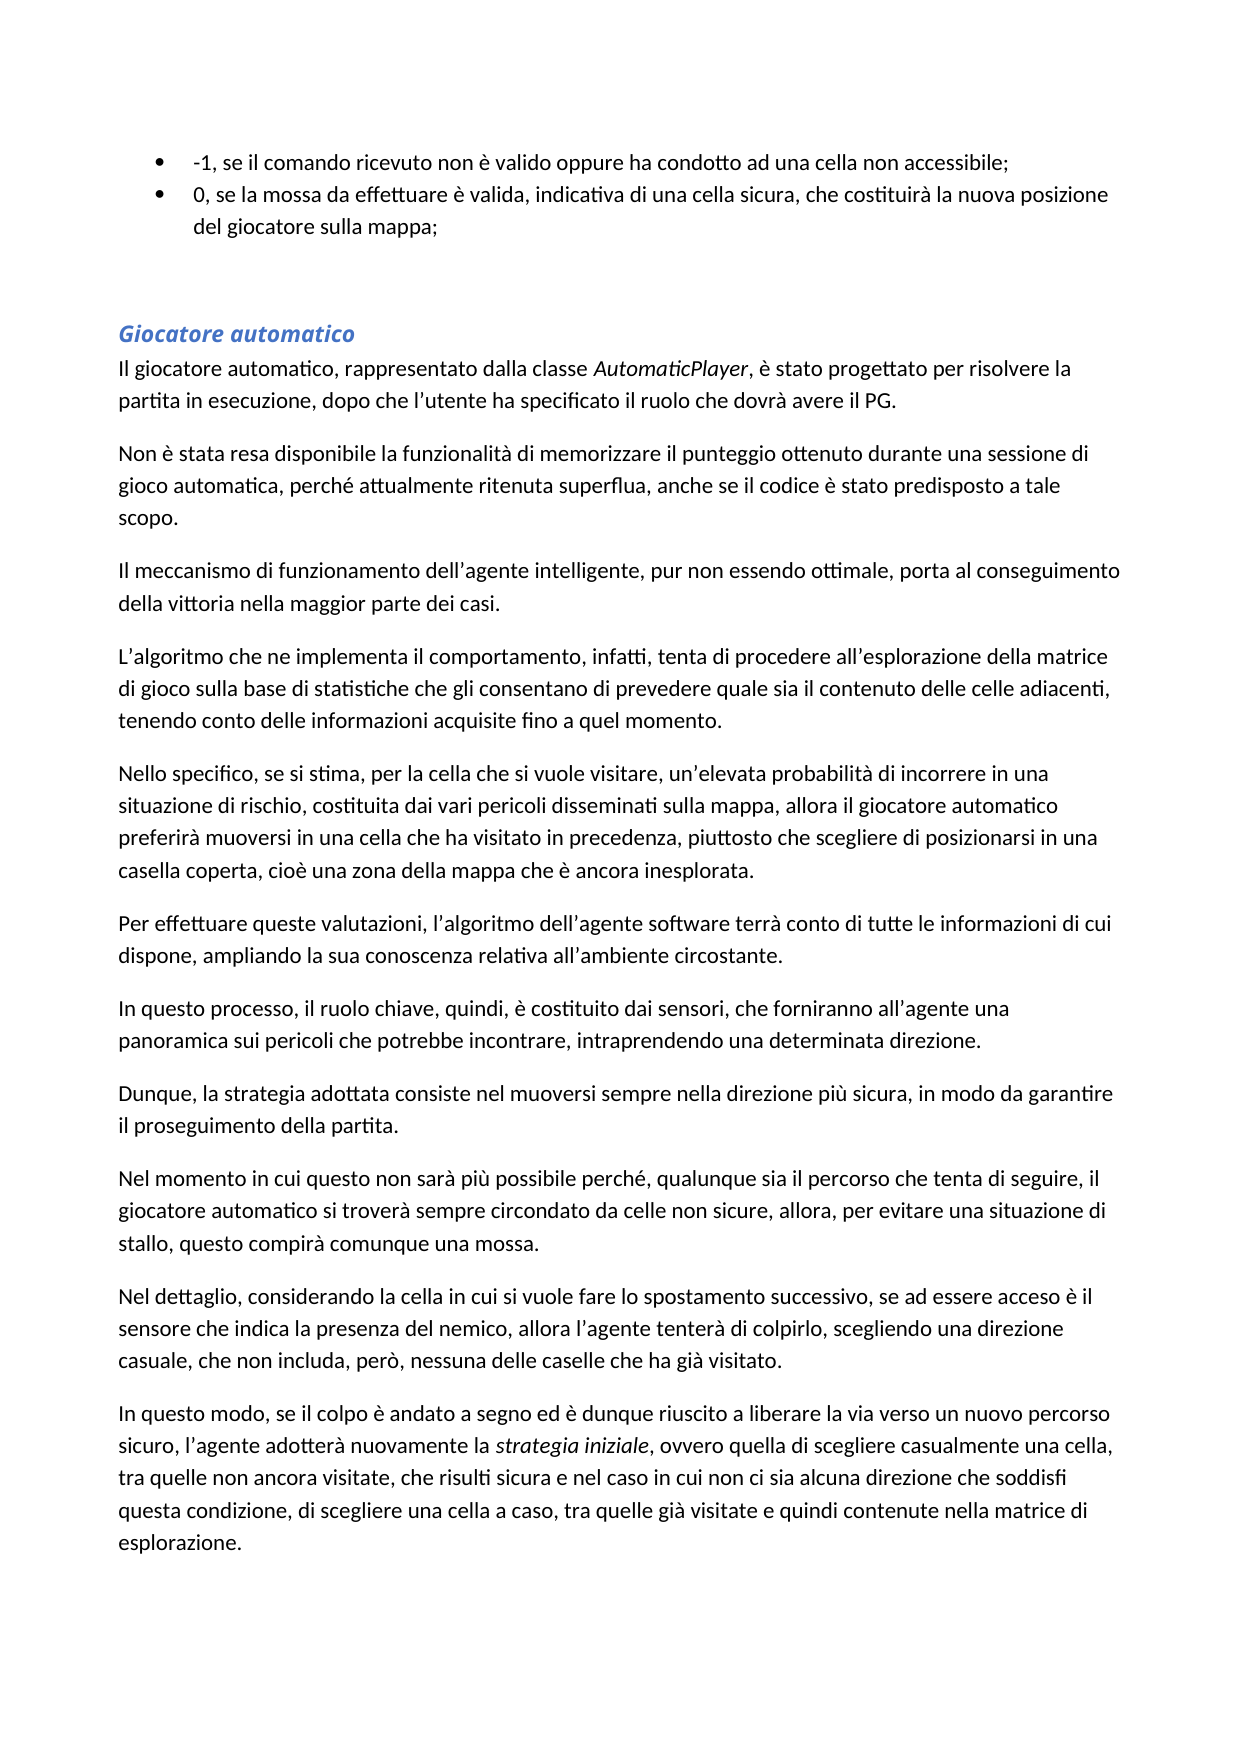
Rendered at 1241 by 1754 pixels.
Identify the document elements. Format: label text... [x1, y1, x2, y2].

text Il meccanismo di funzionamento dell’agente intelligente, pur non essendo ottimale, porta al conseguimento della vittoria nella maggior parte dei casi. [118, 557, 1122, 617]
text Dunque, la strategia adottata consiste nel muoversi sempre nella direzione più sicura, in modo da garantire il proseguimento della partita. [118, 1079, 1122, 1139]
text Nel momento in cui questo non sarà più possibile perché, qualunque sia il percorso che tenta di seguire, il giocatore automatico si troverà sempre circondato da celle non sicure, allora, per evitare una situazione di stallo, questo compirà comunque una mossa. [118, 1164, 1122, 1257]
text Nello specifico, se si stima, per la cella che si vuole visitare, un’elevata probabilità di incorrere in una situazione di rischio, costituita dai vari pericoli disseminati sulla mappa, allora il giocatore automatico preferirà muoversi in una cella che ha visitato in precedenza, piuttosto che scegliere di posizionarsi in una casella coperta, cioè una zona della mappa che è ancora inesplorata. [118, 759, 1122, 884]
list 0, se la mossa da effettuare è valida, indicativa di una cella sicura, che costituirà la nuova posizione del giocatore sulla mappa; [156, 180, 1122, 240]
text Il giocatore automatico, rappresentato dalla classe AutomaticPlayer, è stato progettato per risolvere la partita in esecuzione, dopo che l’utente ha specificato il ruolo che dovrà avere il PG. [118, 354, 1122, 414]
text In questo processo, il ruolo chiave, quindi, è costituito dai sensori, che forniranno all’agente una panoramica sui pericoli che potrebbe incontrare, intraprendendo una determinata direzione. [118, 994, 1122, 1054]
text In questo modo, se il colpo è andato a segno ed è dunque riuscito a liberare la via verso un nuovo percorso sicuro, l’agente adotterà nuovamente la strategia iniziale, ovvero quella di scegliere casualmente una cella, tra quelle non ancora visitate, che risulti sicura e nel caso in cui non ci sia alcuna direzione che soddisfi questa condizione, di scegliere una cella a caso, tra quelle già visitate e quindi contenute nella matrice di esplorazione. [118, 1399, 1122, 1556]
subtitle Giocatore automatico [118, 318, 1122, 349]
list -1, se il comando ricevuto non è valido oppure ha condotto ad una cella non accessibile; [156, 148, 1122, 176]
text Non è stata resa disponibile la funzionalità di memorizzare il punteggio ottenuto durante una sessione di gioco automatica, perché attualmente ritenuta superflua, anche se il codice è stato predisposto a tale scopo. [118, 439, 1122, 532]
text Nel dettaglio, considerando la cella in cui si vuole fare lo spostamento successivo, se ad essere acceso è il sensore che indica la presenza del nemico, allora l’agente tenterà di colpirlo, scegliendo una direzione casuale, che non includa, però, nessuna delle caselle che ha già visitato. [118, 1282, 1122, 1374]
text Per effettuare queste valutazioni, l’algoritmo dell’agente software terrà conto di tutte le informazioni di cui dispone, ampliando la sua conoscenza relativa all’ambiente circostante. [118, 909, 1122, 969]
text L’algoritmo che ne implementa il comportamento, infatti, tenta di procedere all’esplorazione della matrice di gioco sulla base di statistiche che gli consentano di prevedere quale sia il contenuto delle celle adiacenti, tenendo conto delle informazioni acquisite fino a quel momento. [118, 642, 1122, 734]
